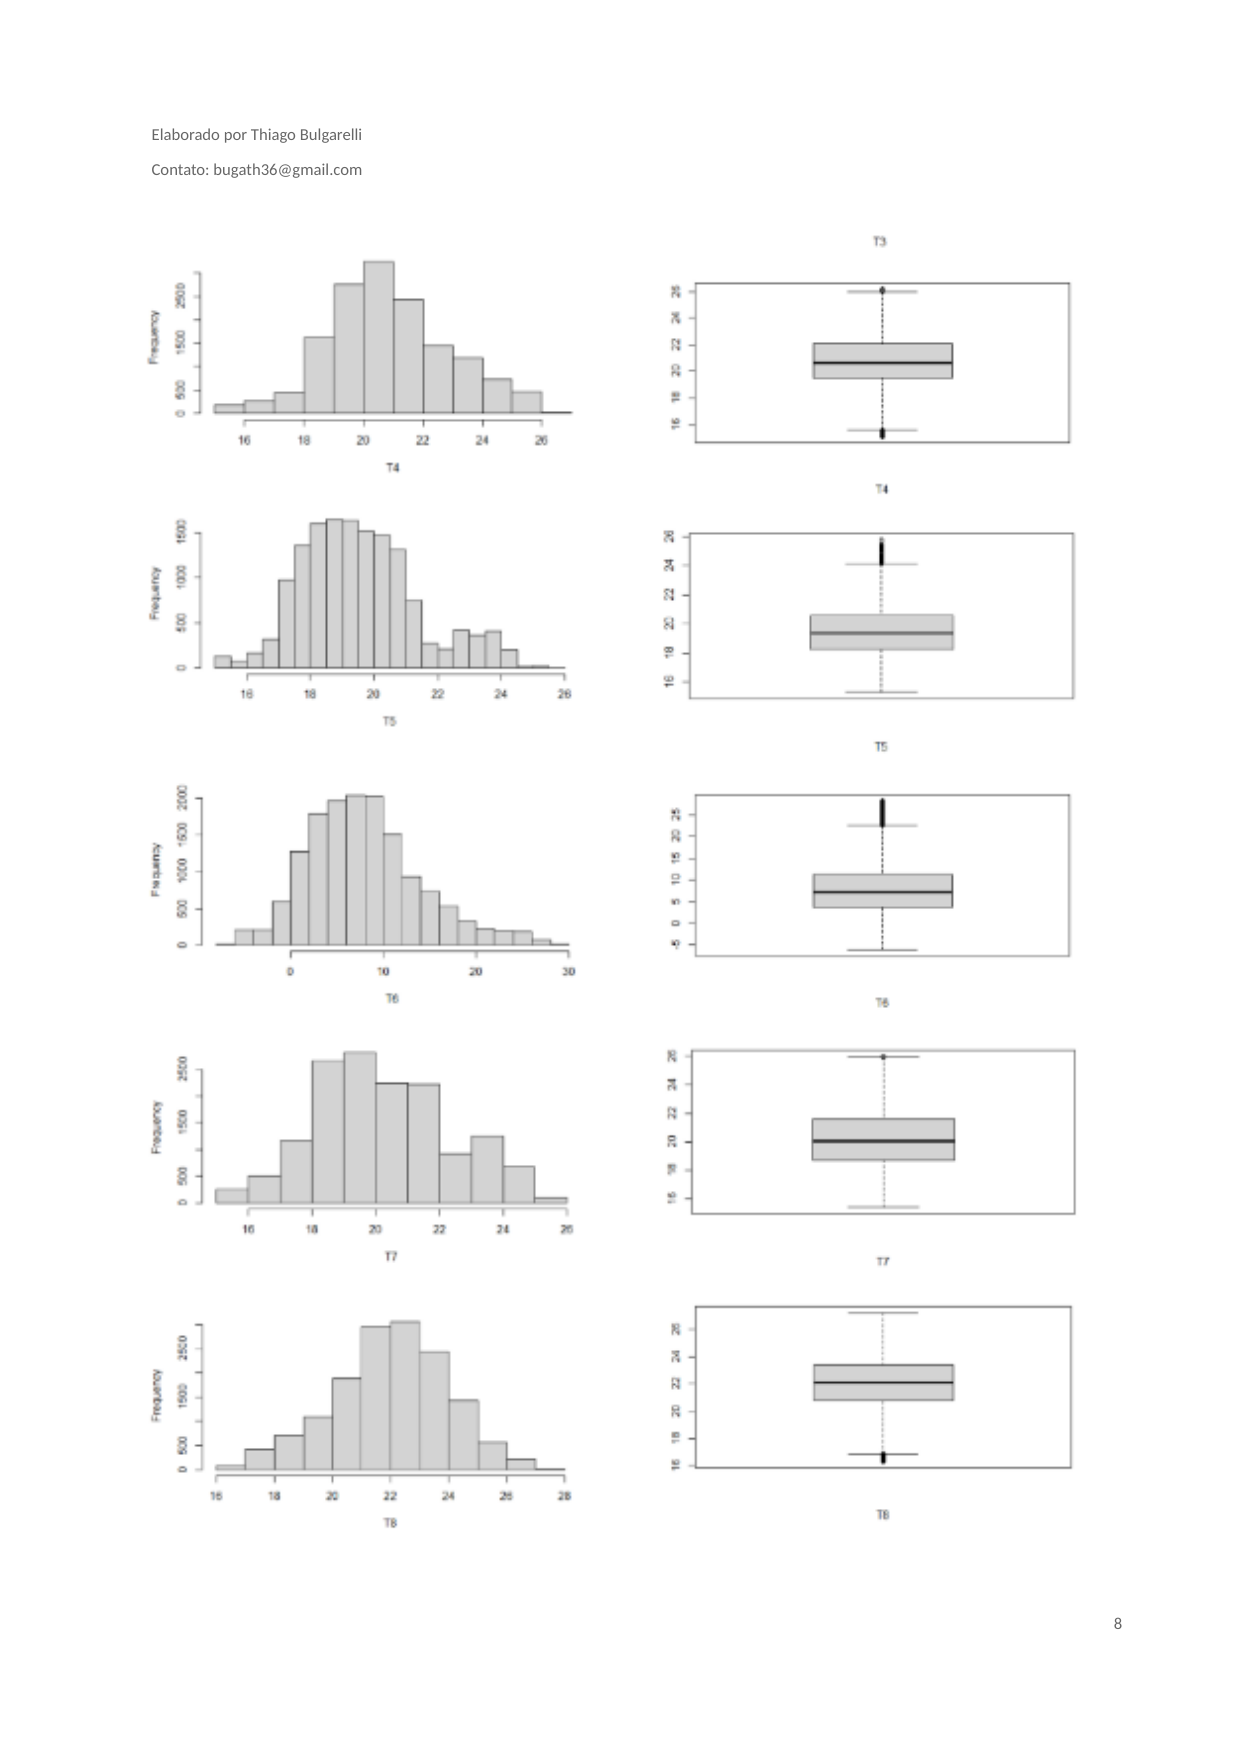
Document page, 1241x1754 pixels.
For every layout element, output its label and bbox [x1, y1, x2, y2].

picture [126, 220, 622, 1534]
picture [639, 215, 1115, 1532]
